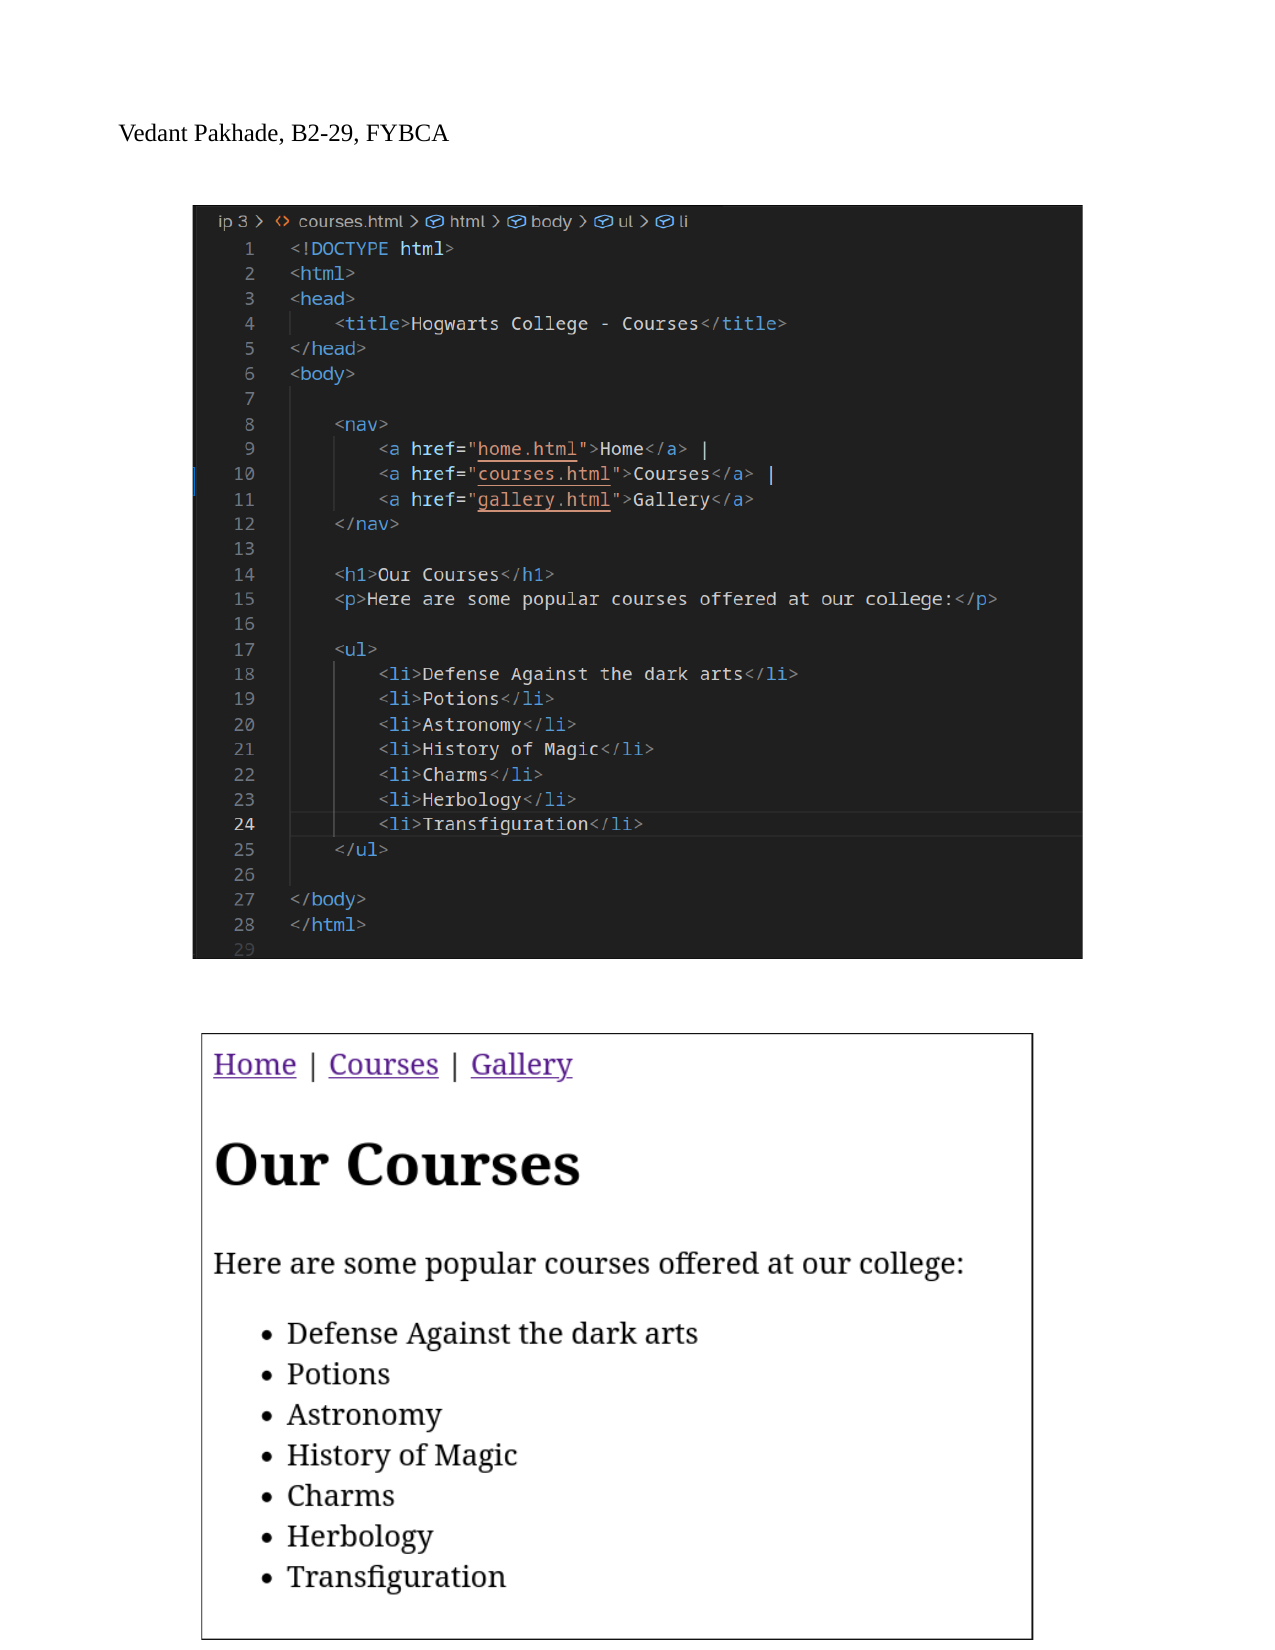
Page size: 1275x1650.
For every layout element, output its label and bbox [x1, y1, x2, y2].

picture [192, 205, 1083, 959]
picture [201, 1033, 1034, 1640]
